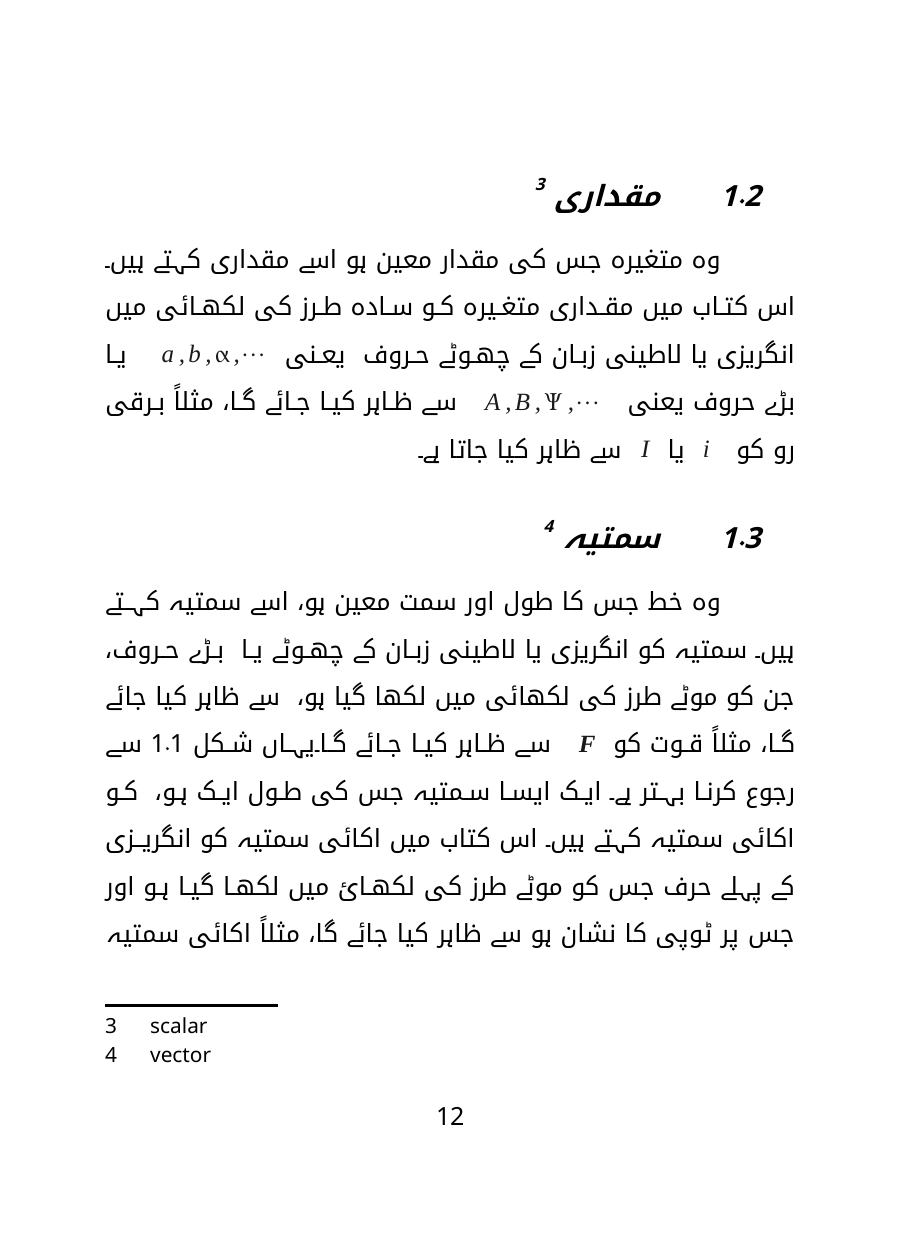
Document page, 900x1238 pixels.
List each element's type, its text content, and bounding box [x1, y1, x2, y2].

text وہ متغیرہ جس کی مقدار معین ہو اسے مقداری کہتے ہیں۔ اس کتاب میں مقداری متغیرہ کو سادہ طرز کی لکھائی میں انگریزی یا لاطینی زبان کے چھوٹے حروف یعنی یا بڑے حروف یعنی سے ظاہر کیا جائے گا، مثلاً برقی رو کو یاسے ظاہر کیا جاتا ہے۔ [105, 236, 795, 473]
subtitle مقداری [105, 168, 720, 224]
subtitle سمتیہ [105, 511, 720, 566]
list scalar [105, 1012, 795, 1040]
text وہ خط جس کا طول اور سمت معین ہو، اسے سمتیہ کہتے ہیں۔ سمتیہ کو انگریزی یا لاطینی زبان کے چھوٹے یا بڑے حروف، جن کو موٹے طرز کی لکھائی میں لکھا گیا ہو، سے ظاہر کیا جائے گا، مثلاً قوت کو سے ظاہر کیا جائے گا۔یہاں شکل 1.1 سے رجوع کرنا بہتر ہے۔ ایک ایسا سمتیہ جس کی طول ایک ہو، کو اکائی سمتیہ کہتے ہیں۔ اس کتاب میں اکائی سمتیہ کو انگریزی کے پہلے حرف جس کو موٹے طرز کی لکھائ میں لکھا گیا ہو اور جس پر ٹوپی کا نشان ہو سے ظاہر کیا جائے گا، مثلاً اکائی سمتیہخلاء کی تین عمودی سمتوں کو ظاہر کرتے ہیں۔میں، چھوٹی لکھائی میں، اس بات کی یاد دہانی کراتا ہے کہ یہ سمتیہ خلاء کی سمت کو ظاہر کرتا ہے۔ اگر کسی سمتیہ کی طول اور اس کی سمت کو علیحدہ علیحدہ لکھنا ہو تو اس کے طول کو ظاہر کرنے کے لئے سادہ طرز کی لکھائ میں وہی حرف استعمال کیا جائے گا جو اس سمتیہ کو ظاہر کرنے کے لئے، موٹے طرز کی لکھائی میں، استعمال کیا گیا ہو۔ یعنی سمتیہکی طول کوسے ظاہر کیا جائے گا۔ شکل میں سمتیہ کی طول، چار کے برابر ہے۔ اگر کسی سمتیہ کی سمت میں ایک اکائی سمتیہ بنایا جائے تو یہ اکائی سمتیہ اس سمتیہ کی سمت کو ظاہر کرتا ہے۔جیسے پہلے ذکر ہوا ہے ایسے اکائی سمتیہ کو انگریزی کے پہلے حرف، جس کو موٹے طرز کی لکھائ میں لکھا گیا ہو اور جس پر ٹوپی کا نشان ہو، سے ظاہر کیا جائے گا یعنی سمتیہکی سمت کوسے ظاہر کیا جائے گا۔یہاں، چھوٹی لکھائی میں ، اس بات کی یاد دہانی کراتا ہے کہ یہ اکائی سمتیہ کی سمت کو ظاہر کر رہا ہے۔ شکل میں چونکہ قوت دائیں جانب کو ہے لہٰذا اور برابر ہیں۔ [105, 579, 795, 958]
list vector [105, 1040, 795, 1068]
